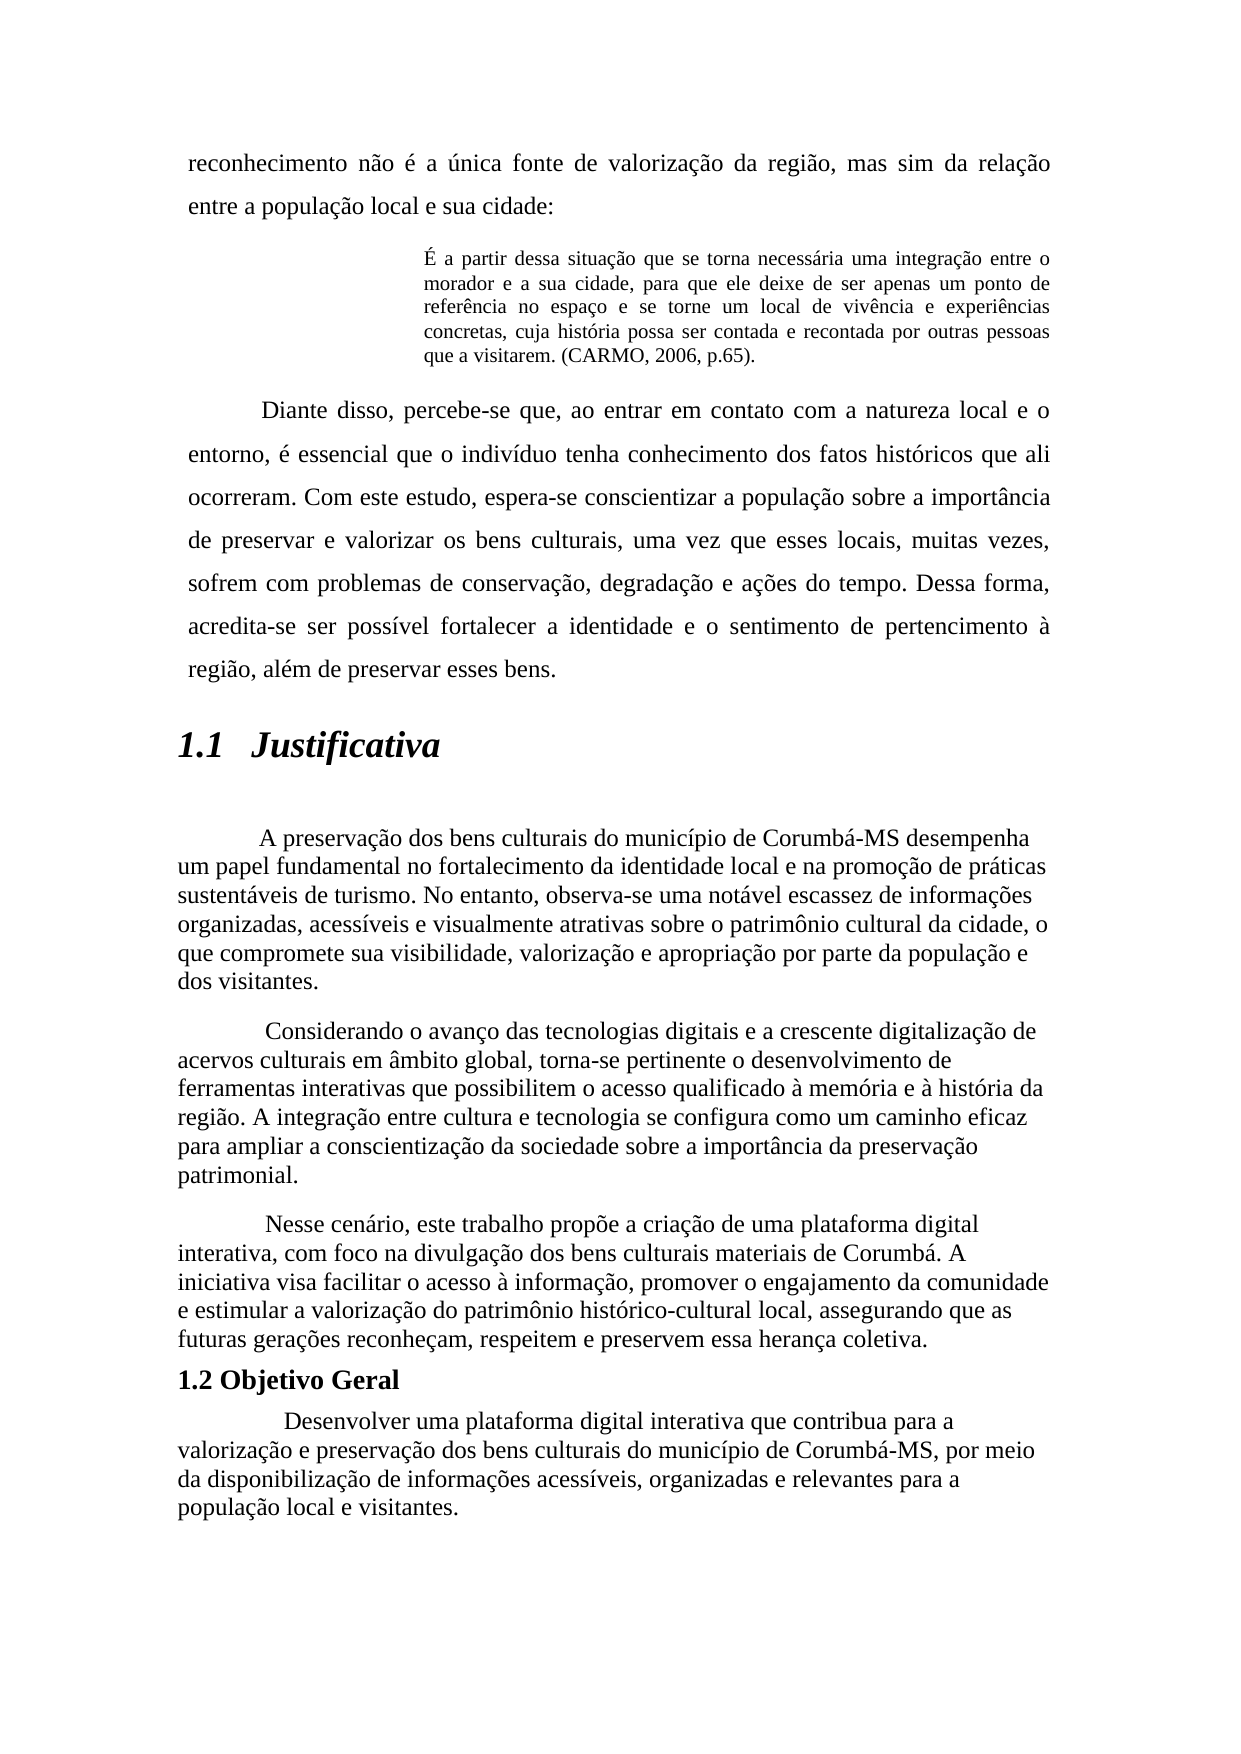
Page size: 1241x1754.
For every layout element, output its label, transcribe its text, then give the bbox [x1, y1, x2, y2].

text A preservação dos bens culturais do município de Corumbá-MS desempenha um papel fundamental no fortalecimento da identidade local e na promoção de práticas sustentáveis de turismo. No entanto, observa-se uma notável escassez de informações organizadas, acessíveis e visualmente atrativas sobre o patrimônio cultural da cidade, o que compromete sua visibilidade, valorização e apropriação por parte da população e dos visitantes. [177, 823, 1063, 995]
text Considerando o avanço das tecnologias digitais e a crescente digitalização de acervos culturais em âmbito global, torna-se pertinente o desenvolvimento de ferramentas interativas que possibilitem o acesso qualificado à memória e à história da região. A integração entre cultura e tecnologia se configura como um caminho eficaz para ampliar a conscientização da sociedade sobre a importância da preservação patrimonial. [177, 1016, 1063, 1188]
text Desenvolver uma plataforma digital interativa que contribua para a valorização e preservação dos bens culturais do município de Corumbá-MS, por meio da disponibilização de informações acessíveis, organizadas e relevantes para a população local e visitantes. [177, 1406, 1063, 1521]
text reconhecimento não é a única fonte de valorização da região, mas sim da relação entre a população local e sua cidade: [188, 148, 1051, 219]
text 1.2 Objetivo Geral [177, 1363, 1063, 1396]
text 1.1 Justificativa [177, 722, 1051, 766]
text É a partir dessa situação que se torna necessária uma integração entre o morador e a sua cidade, para que ele deixe de ser apenas um ponto de referência no espaço e se torne um local de vivência e experiências concretas, cuja história possa ser contada e recontada por outras pessoas que a visitarem. (CARMO, 2006, p.65). [423, 246, 1051, 367]
text Nesse cenário, este trabalho propõe a criação de uma plataforma digital interativa, com foco na divulgação dos bens culturais materiais de Corumbá. A iniciativa visa facilitar o acesso à informação, promover o engajamento da comunidade e estimular a valorização do patrimônio histórico-cultural local, assegurando que as futuras gerações reconheçam, respeitem e preservem essa herança coletiva. [177, 1209, 1063, 1353]
text Diante disso, percebe-se que, ao entrar em contato com a natureza local e o entorno, é essencial que o indivíduo tenha conhecimento dos fatos históricos que ali ocorreram. Com este estudo, espera-se conscientizar a população sobre a importância de preservar e valorizar os bens culturais, uma vez que esses locais, muitas vezes, sofrem com problemas de conservação, degradação e ações do tempo. Dessa forma, acredita-se ser possível fortalecer a identidade e o sentimento de pertencimento à região, além de preservar esses bens. [188, 396, 1051, 683]
